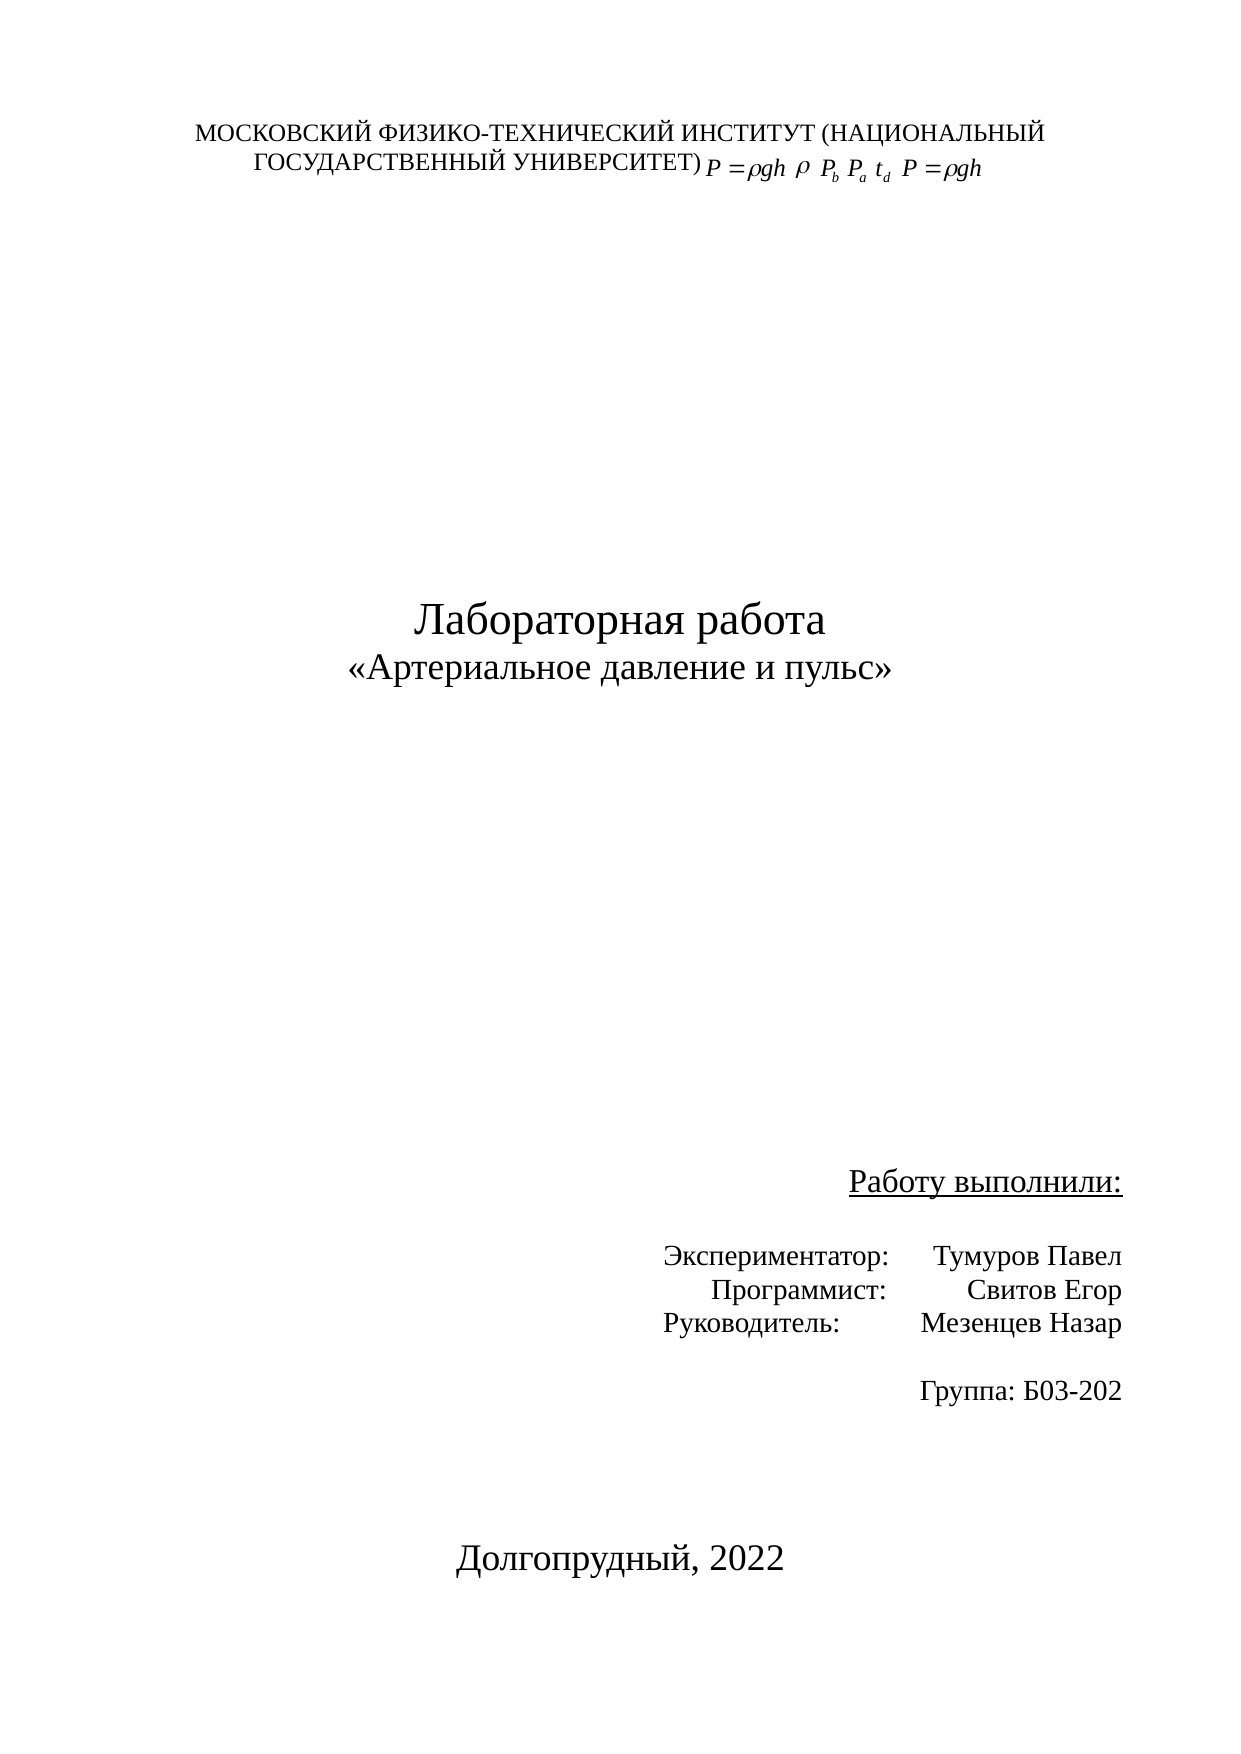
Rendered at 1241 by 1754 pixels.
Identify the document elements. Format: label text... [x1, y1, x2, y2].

text Работу выполнили: [635, 1162, 1122, 1200]
text «Артериальное давление и пульс» [118, 644, 1122, 687]
text Группа: Б03-202 [118, 1373, 1122, 1406]
text Экспериментатор: Тумуров Павел [635, 1238, 1122, 1272]
text Программист: Свитов Егор [635, 1272, 1122, 1306]
text Лабораторная работа [118, 592, 1122, 644]
text МОСКОВСКИЙ ФИЗИКО-ТЕХНИЧЕСКИЙ ИНСТИТУТ (НАЦИОНАЛЬНЫЙ ГОСУДАРСТВЕННЫЙ УНИВЕРСИТЕТ) [118, 118, 1122, 189]
text Руководитель: Мезенцев Назар [635, 1306, 1122, 1339]
text Долгопрудный, 2022 [118, 1536, 1122, 1579]
